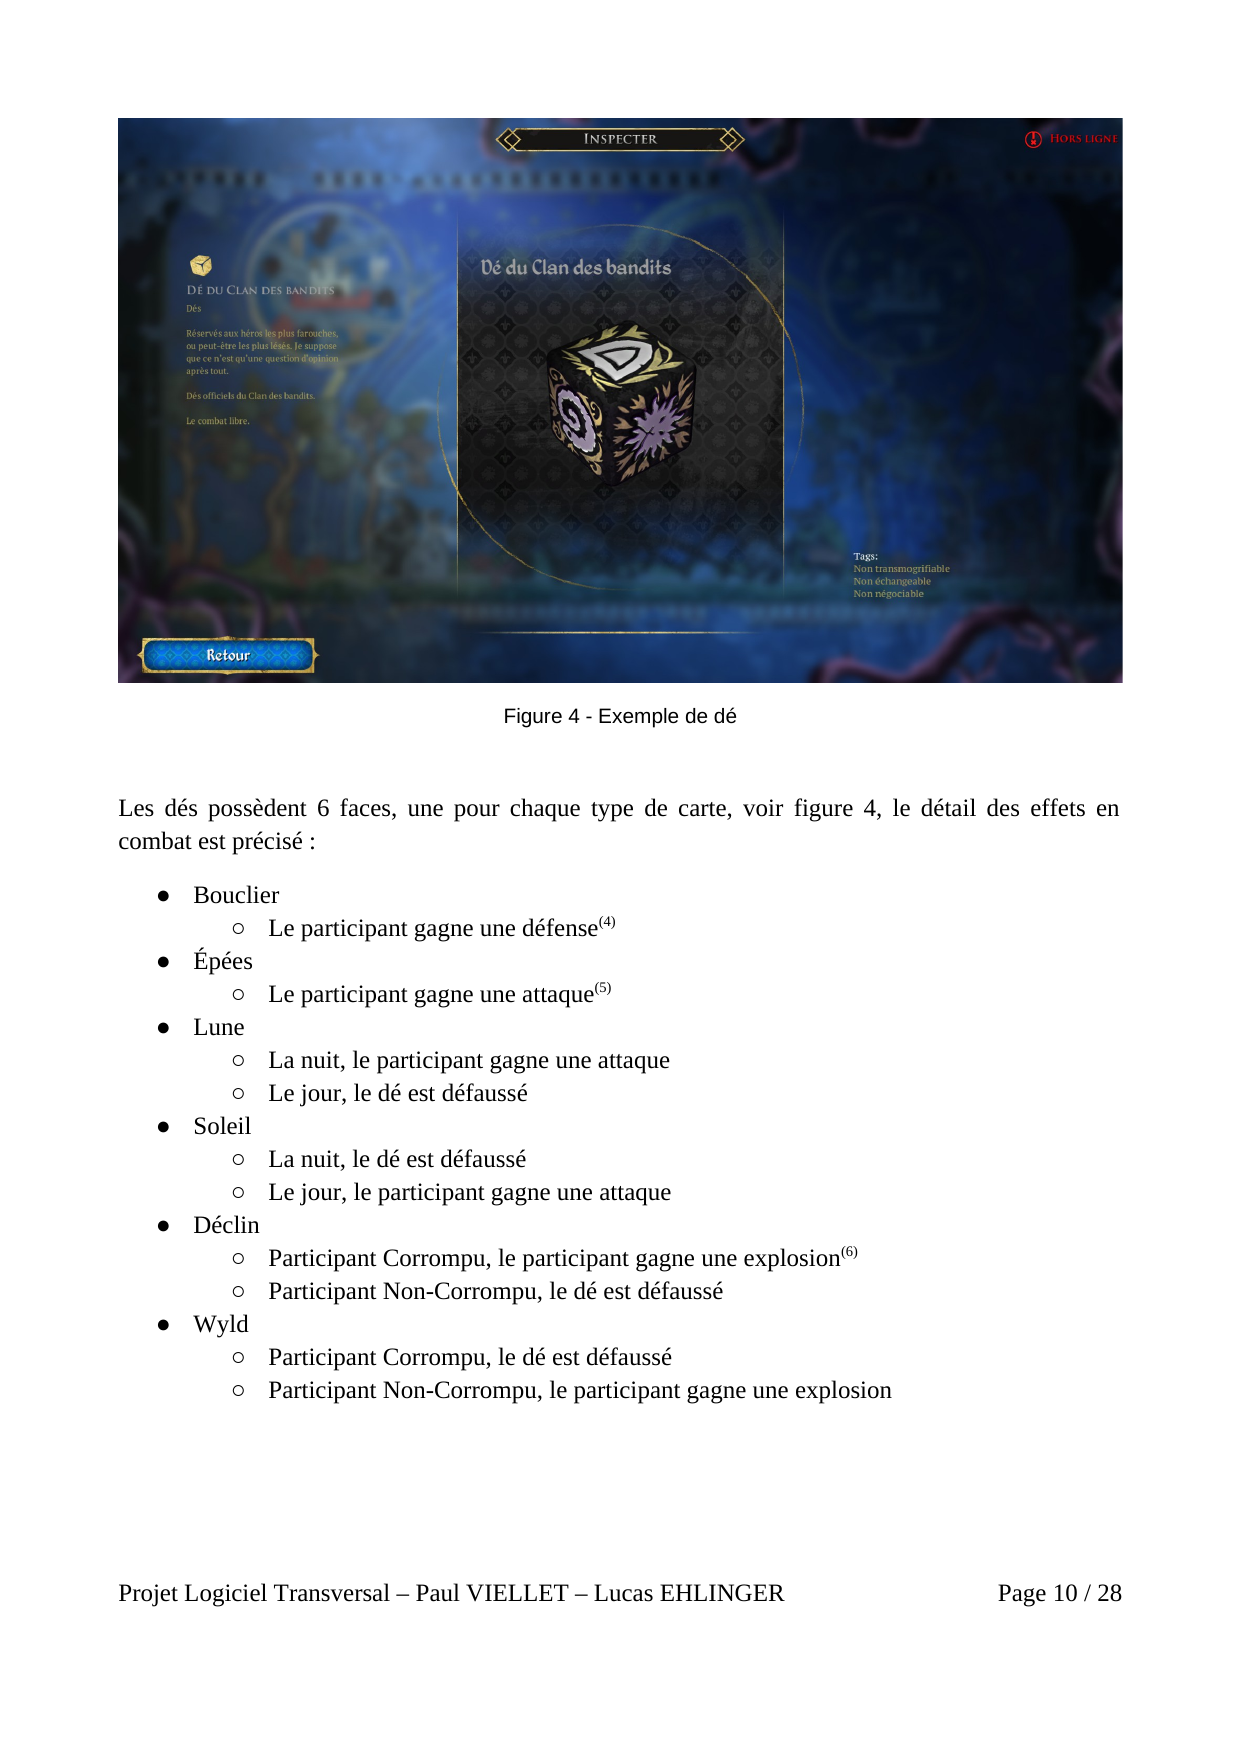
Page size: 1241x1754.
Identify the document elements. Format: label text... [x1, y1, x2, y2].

list Participant Non-Corrompu, le dé est défaussé [231, 1276, 1122, 1305]
list Lune [156, 1012, 1122, 1041]
list Soleil [156, 1111, 1122, 1140]
list Le jour, le participant gagne une attaque [231, 1177, 1122, 1206]
list Participant Corrompu, le dé est défaussé [231, 1342, 1122, 1371]
picture [118, 118, 1123, 683]
text Figure 4 - Exemple de dé [118, 703, 1122, 727]
list Le participant gagne une défense(4) [231, 913, 1122, 942]
list Participant Non-Corrompu, le participant gagne une explosion [231, 1375, 1122, 1404]
list Bouclier [156, 880, 1122, 909]
text Les dés possèdent 6 faces, une pour chaque type de carte, voir figure 4, le détail des effets en combat est précisé : [118, 793, 1122, 855]
list Déclin [156, 1210, 1122, 1239]
list Participant Corrompu, le participant gagne une explosion(6) [231, 1243, 1122, 1272]
list La nuit, le participant gagne une attaque [231, 1045, 1122, 1074]
list Wyld [156, 1309, 1122, 1338]
list La nuit, le dé est défaussé [231, 1144, 1122, 1173]
list Épées [156, 946, 1122, 975]
list Le jour, le dé est défaussé [231, 1078, 1122, 1107]
list Le participant gagne une attaque(5) [231, 979, 1122, 1008]
